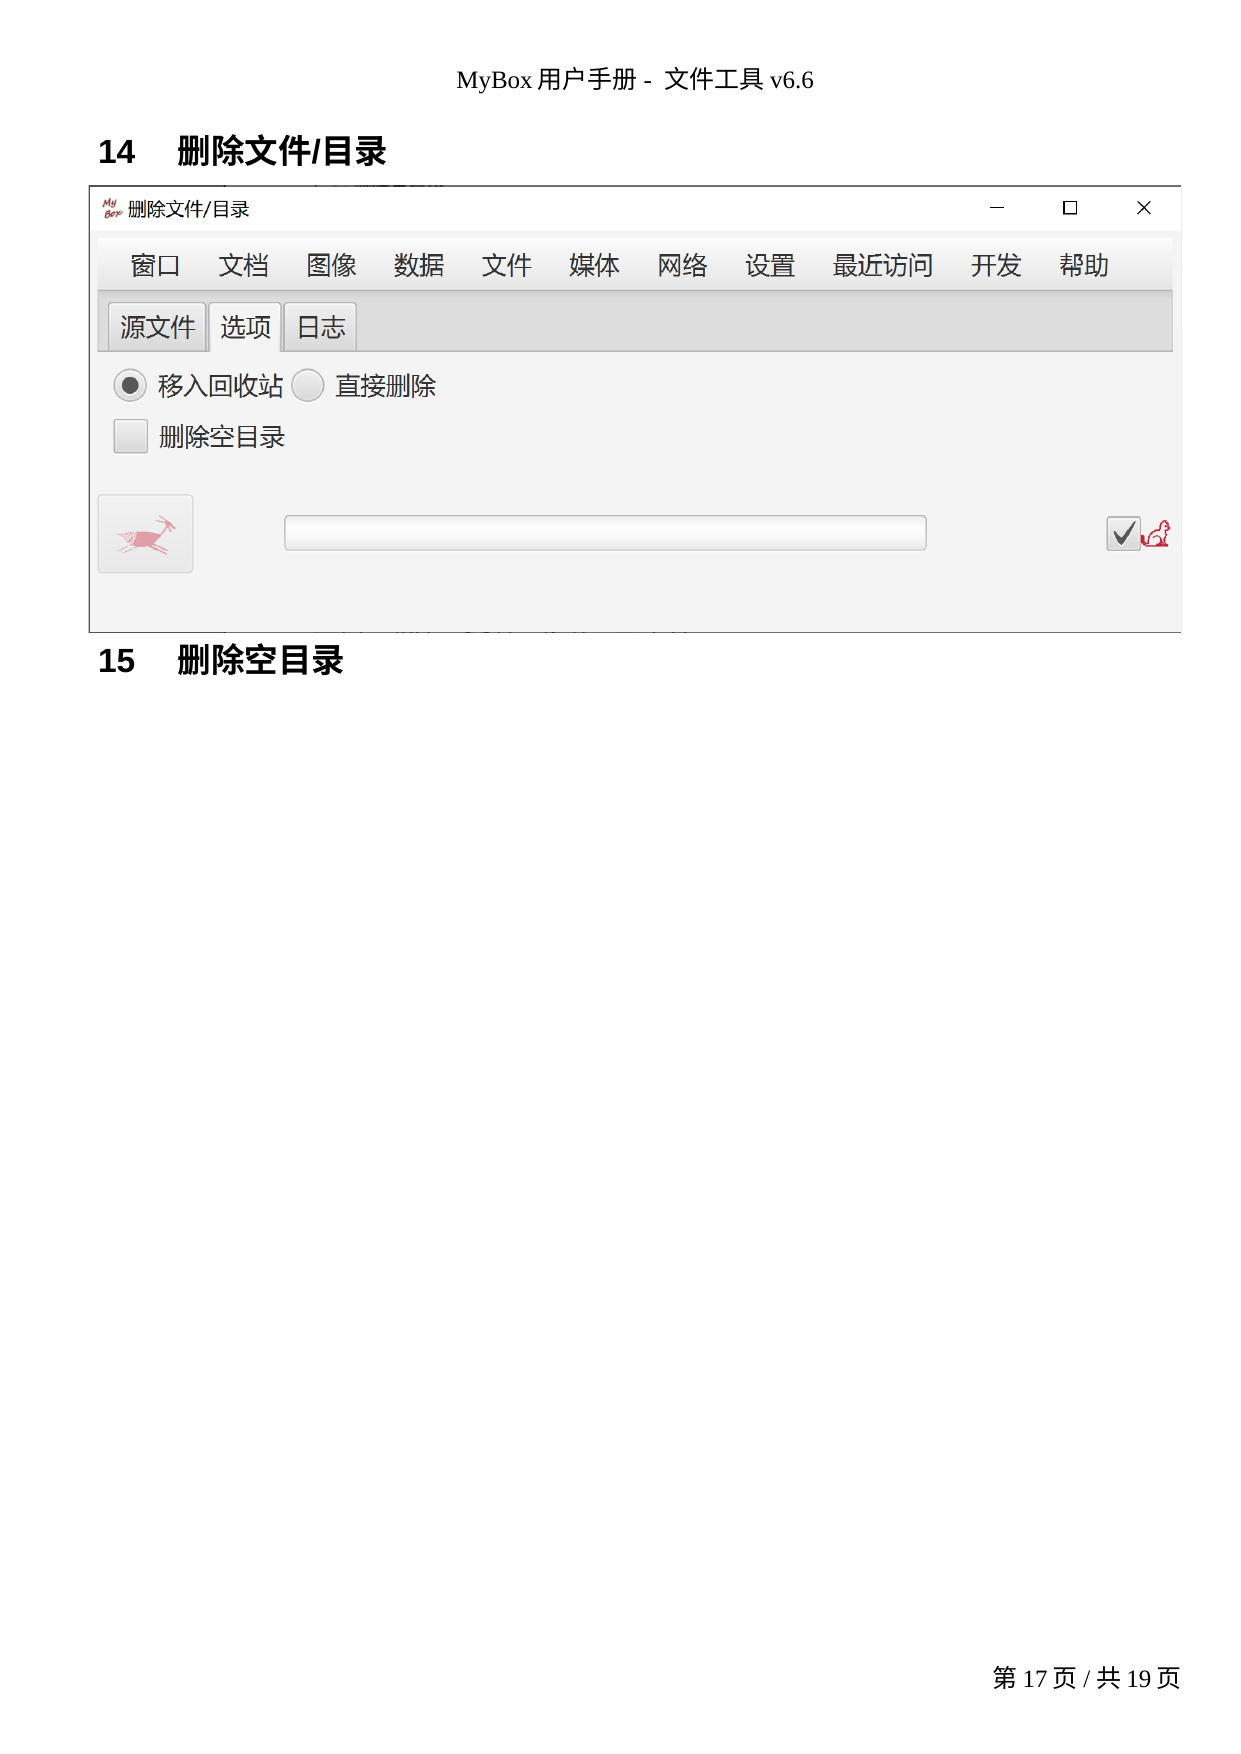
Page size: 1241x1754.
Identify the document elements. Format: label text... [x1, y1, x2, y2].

subtitle 删除空目录 [88, 633, 1181, 682]
picture [88, 185, 1182, 633]
subtitle 删除文件/目录 [88, 125, 1181, 173]
